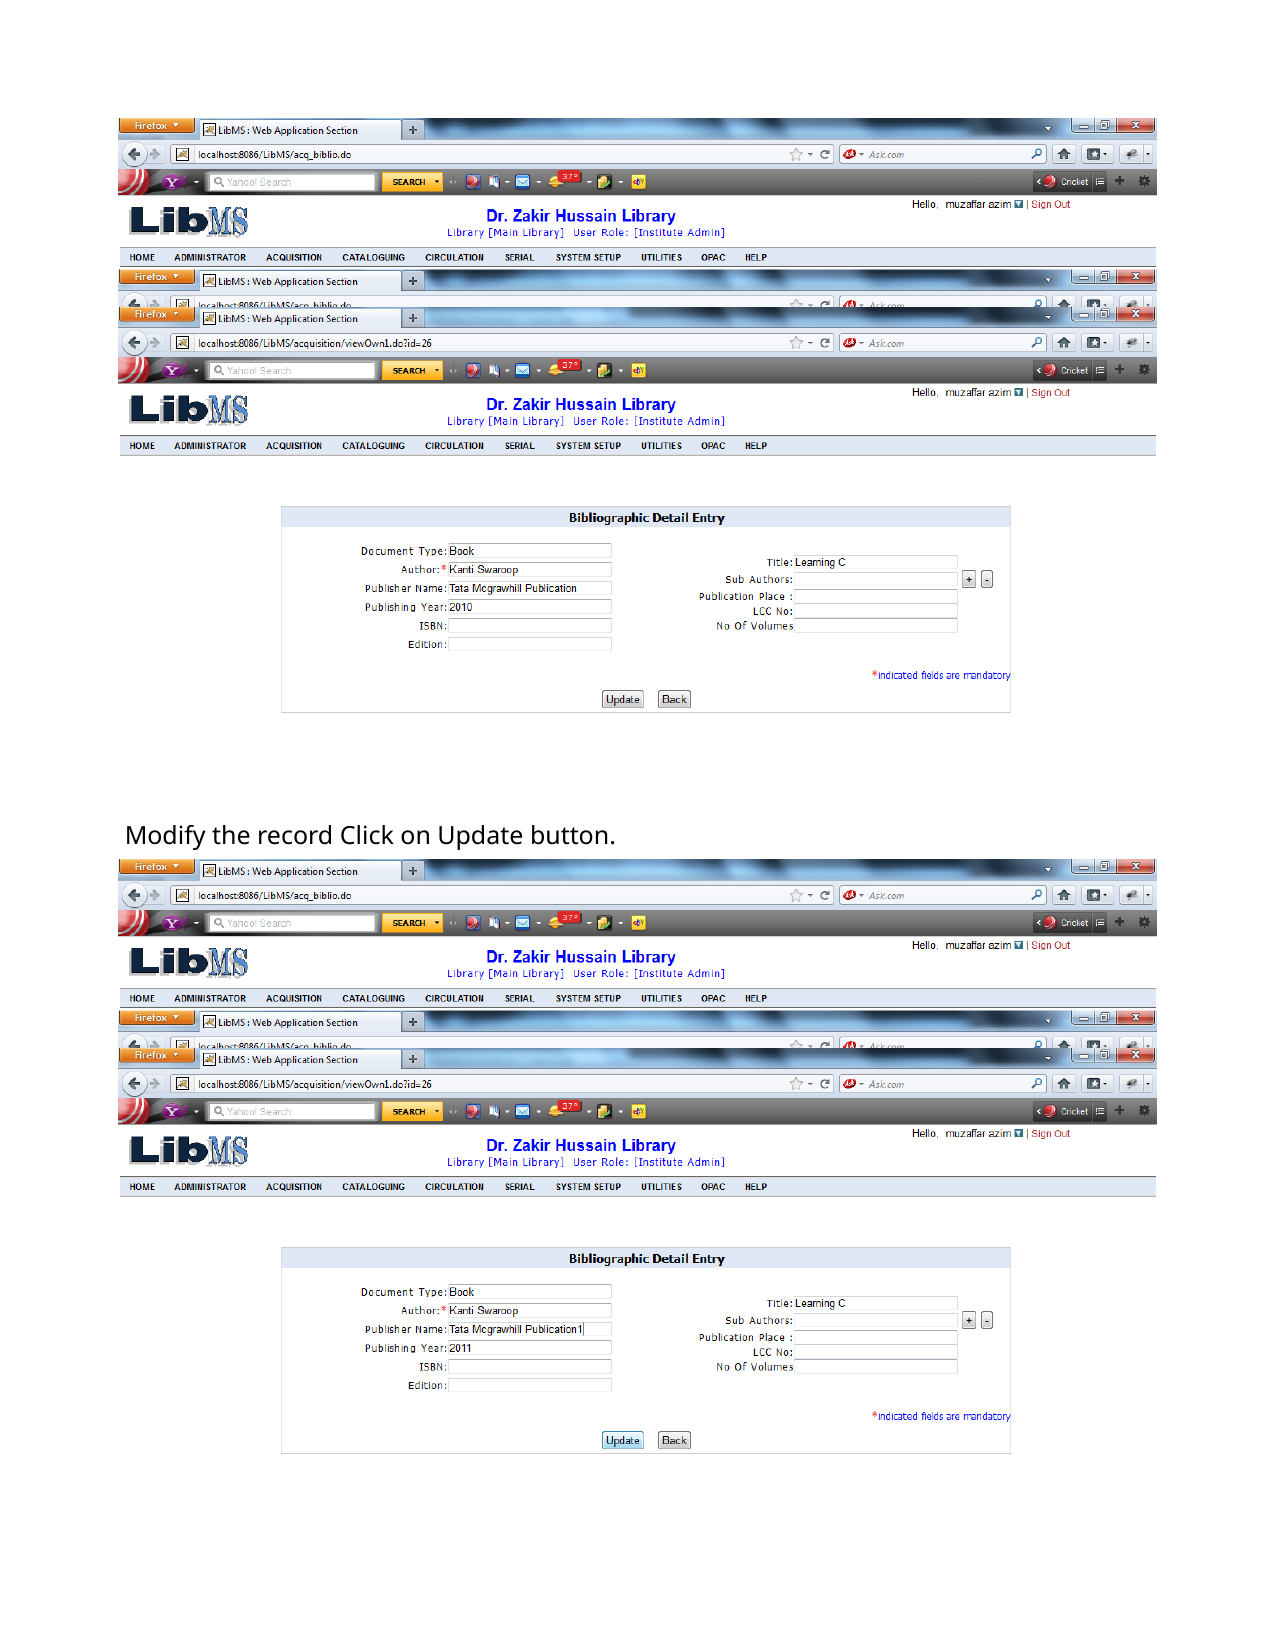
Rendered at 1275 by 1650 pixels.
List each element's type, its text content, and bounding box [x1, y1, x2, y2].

text Modify the record Click on Update button. [118, 817, 1157, 851]
picture [118, 859, 1157, 1509]
picture [118, 118, 1157, 768]
